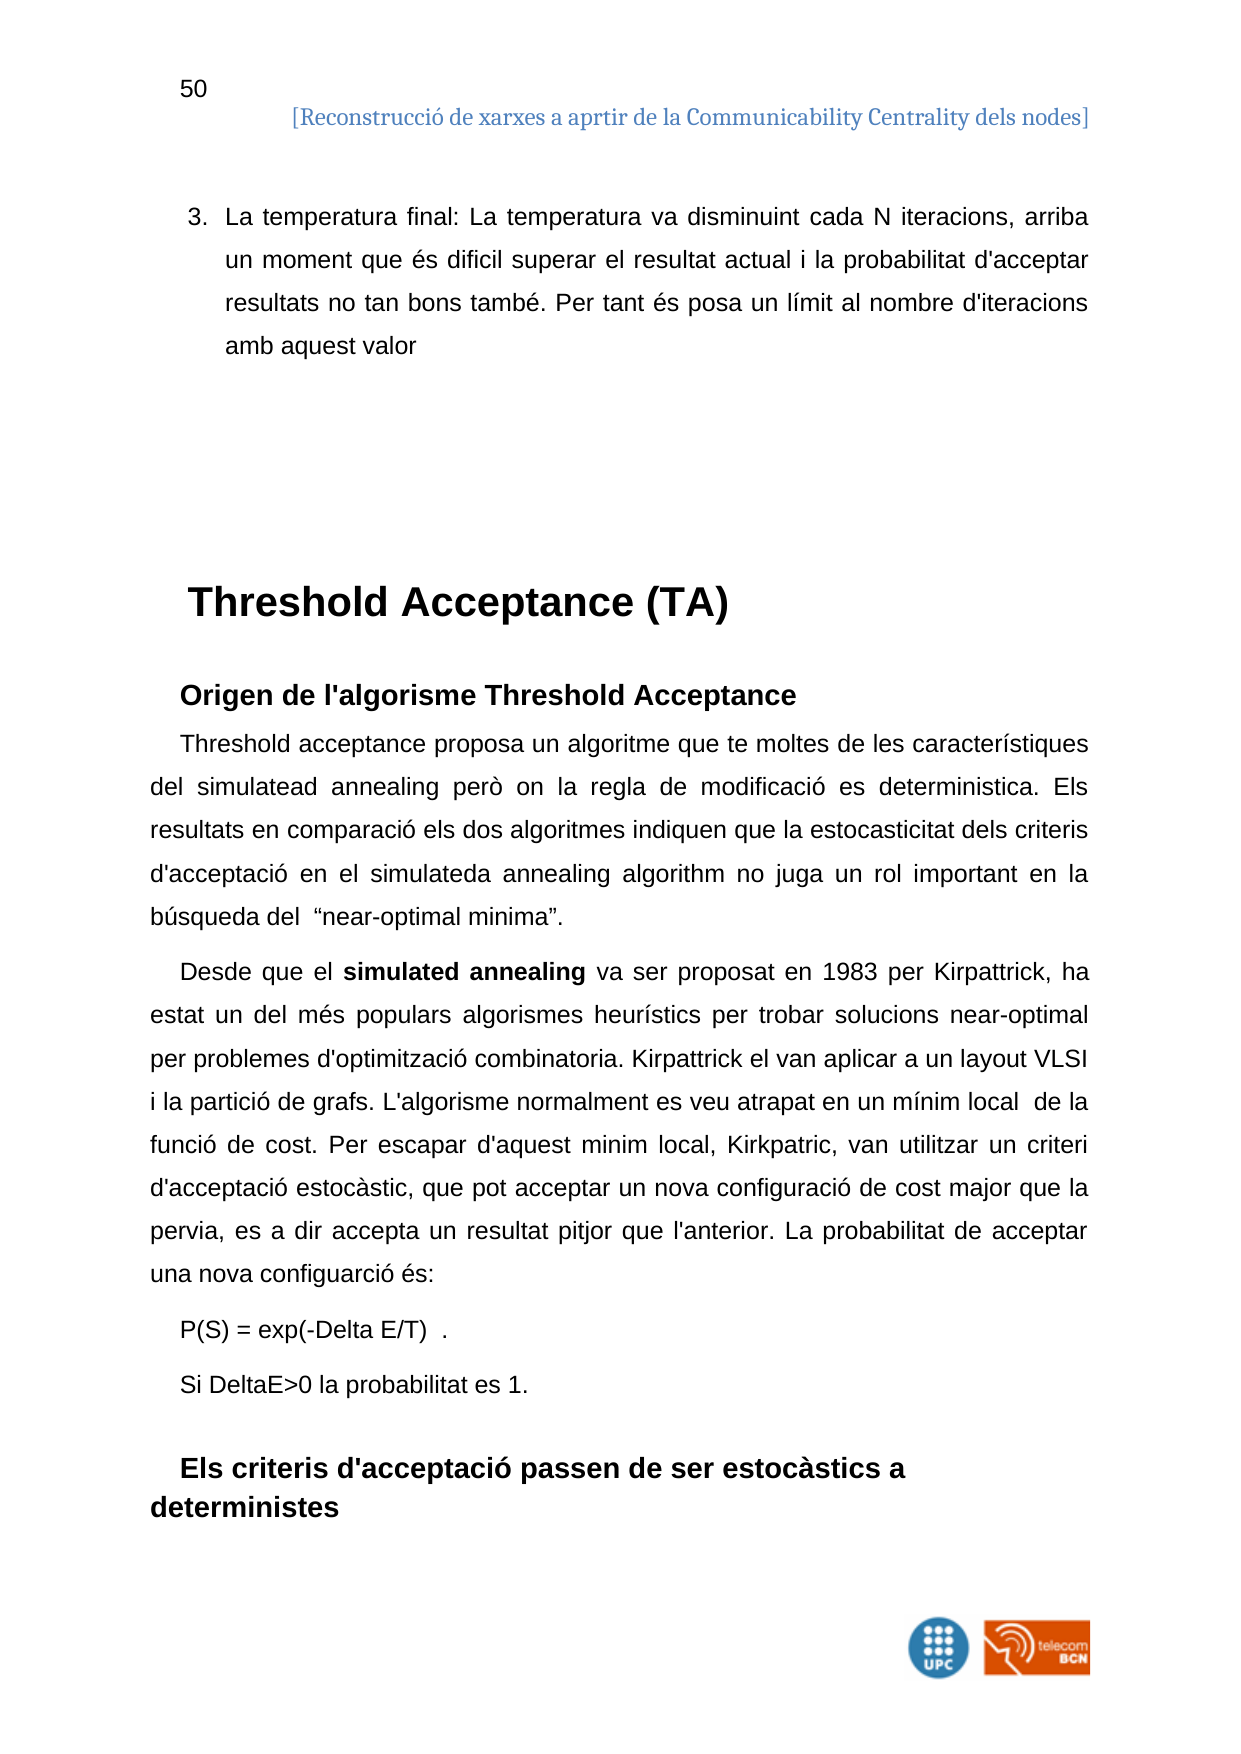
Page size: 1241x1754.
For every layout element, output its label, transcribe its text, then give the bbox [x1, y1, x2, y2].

text Threshold acceptance proposa un algoritme que te moltes de les característiques del simulatead annealing però on la regla de modificació es deterministica. Els resultats en comparació els dos algoritmes indiquen que la estocasticitat dels criteris d'acceptació en el simulateda annealing algorithm no juga un rol important en la búsqueda del “near-optimal minima”. [150, 729, 1090, 931]
list La temperatura final: La temperatura va disminuint cada N iteracions, arriba un moment que és dificil superar el resultat actual i la probabilitat d'acceptar resultats no tan bons també. Per tant és posa un límit al nombre d'iteracions amb aquest valor [187, 202, 1090, 360]
text P(S) = exp(-Delta E/T) . [150, 1315, 1090, 1344]
text Si DeltaE>0 la probabilitat es 1. [150, 1371, 1090, 1399]
picture [904, 1614, 1091, 1681]
text Desde que el simulated annealing va ser proposat en 1983 per Kirpattrick, ha estat un del més populars algorismes heurístics per trobar solucions near-optimal per problemes d'optimització combinatoria. Kirpattrick el van aplicar a un layout VLSI i la partició de grafs. L'algorisme normalment es veu atrapat en un mínim local de la funció de cost. Per escapar d'aquest minim local, Kirkpatric, van utilitzar un criteri d'acceptació estocàstic, que pot acceptar un nova configuració de cost major que la pervia, es a dir accepta un resultat pitjor que l'anterior. La probabilitat de acceptar una nova configuarció és: [150, 957, 1090, 1288]
subtitle Threshold Acceptance (TA) [187, 577, 1090, 625]
subtitle Els criteris d'acceptació passen de ser estocàstics a deterministes [150, 1451, 1090, 1523]
subtitle Origen de l'algorisme Threshold Acceptance [150, 678, 1090, 712]
